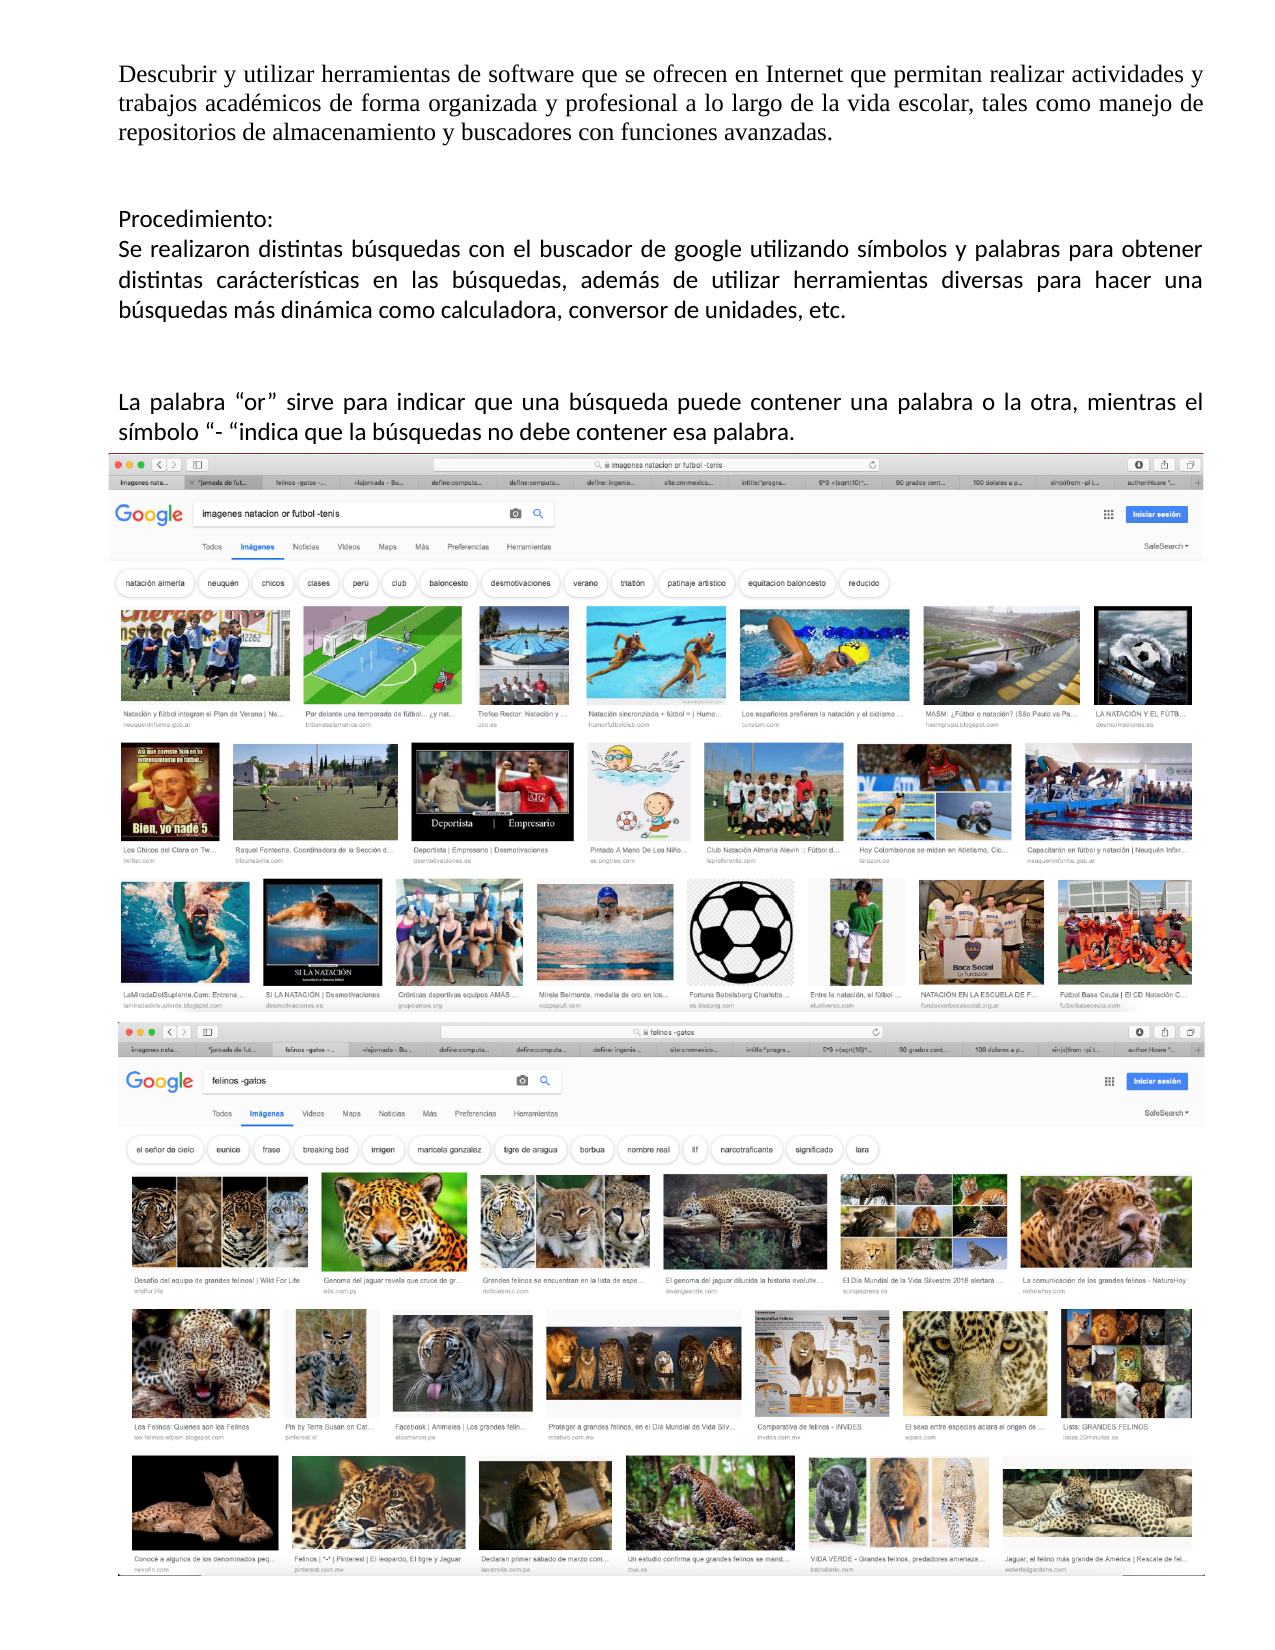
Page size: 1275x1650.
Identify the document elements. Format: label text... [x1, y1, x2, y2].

text Descubrir y utilizar herramientas de software que se ofrecen en Internet que permitan realizar actividades y trabajos académicos de forma organizada y profesional a lo largo de la vida escolar, tales como manejo de repositorios de almacenamiento y buscadores con funciones avanzadas. [118, 59, 1205, 145]
text Se realizaron distintas búsquedas con el buscador de google utilizando símbolos y palabras para obtener distintas carácterísticas en las búsquedas, además de utilizar herramientas diversas para hacer una búsquedas más dinámica como calculadora, conversor de unidades, etc. [118, 233, 1205, 325]
text La palabra “or” sirve para indicar que una búsqueda puede contener una palabra o la otra, mientras el símbolo “- “indica que la búsquedas no debe contener esa palabra. [118, 386, 1205, 447]
text Procedimiento: [118, 203, 1205, 233]
